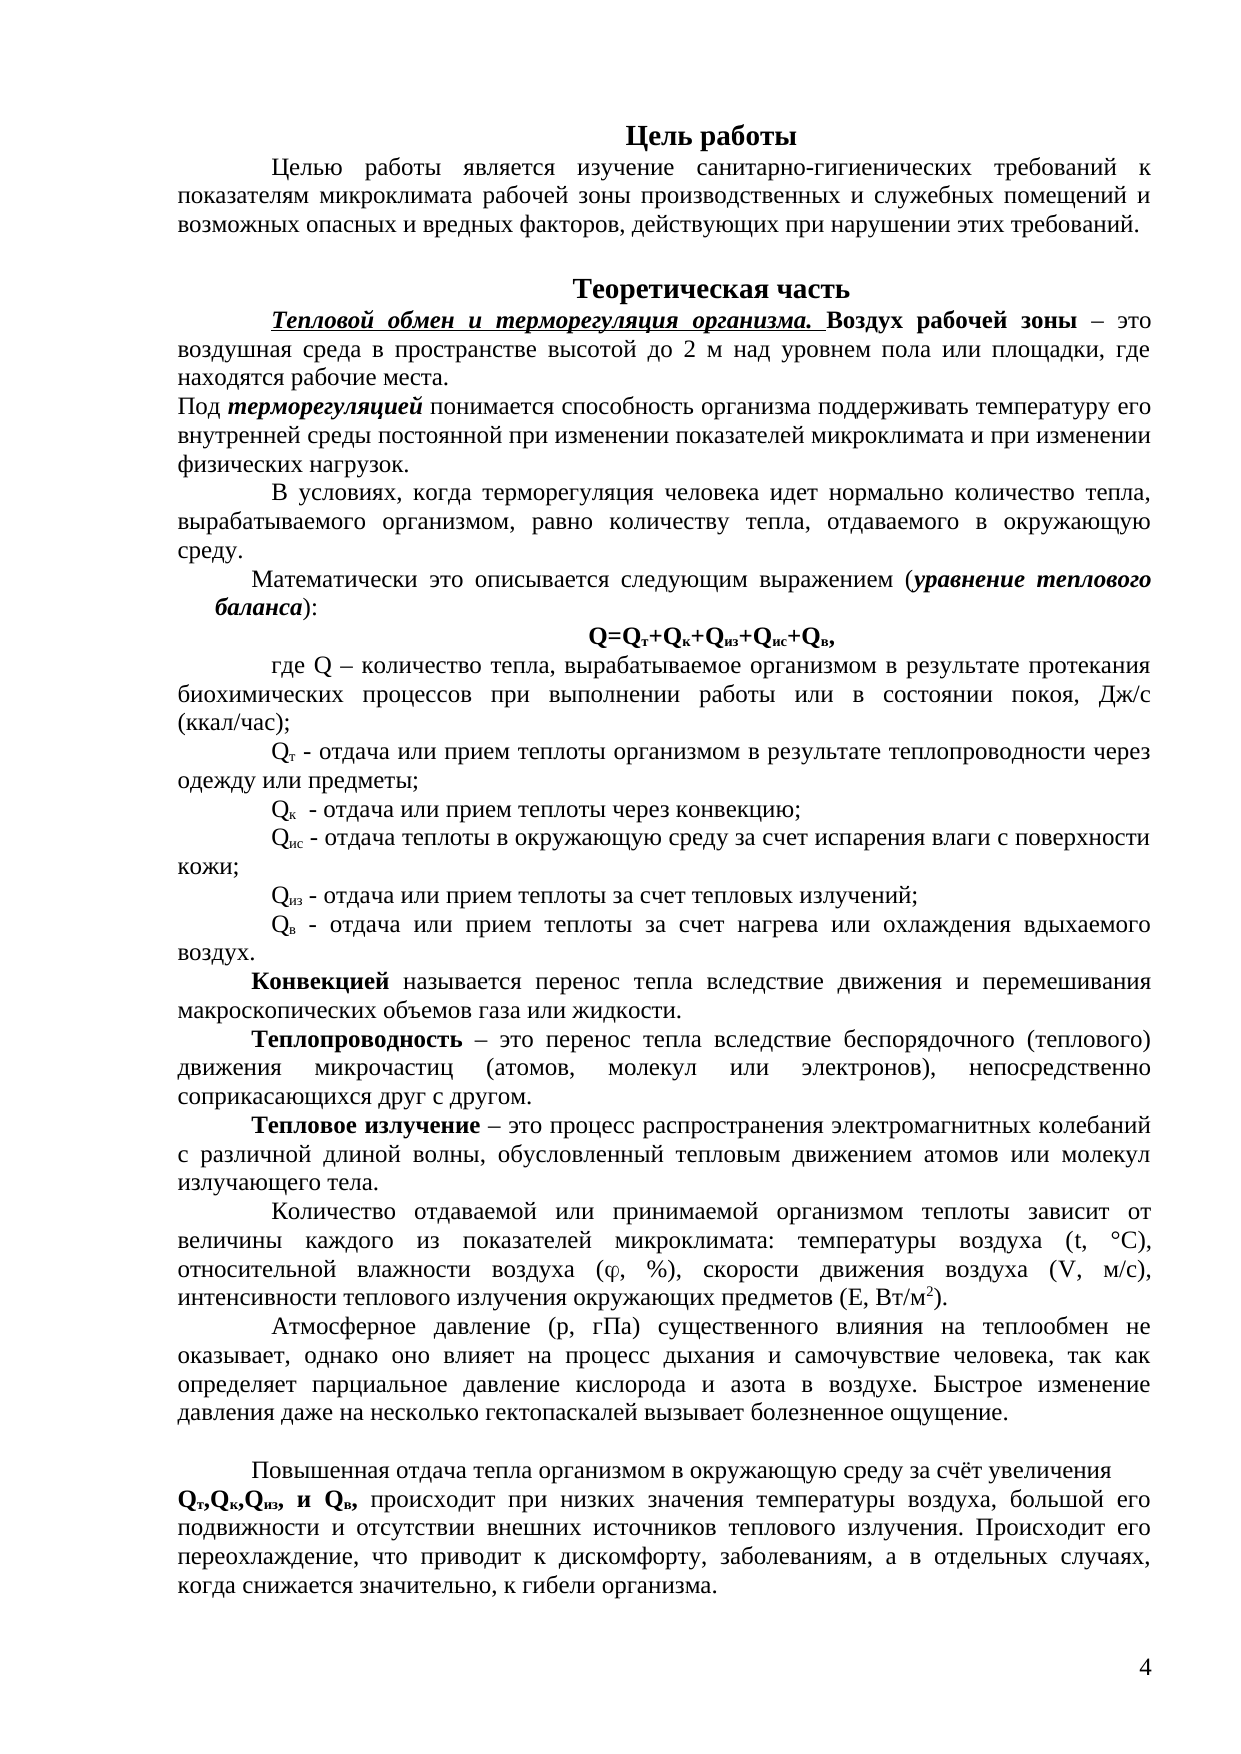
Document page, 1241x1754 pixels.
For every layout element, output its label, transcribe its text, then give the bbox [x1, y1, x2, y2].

text Атмосферное давление (р, гПа) существенного влияния на теплообмен не оказывает, однако оно влияет на процесс дыхания и самочувствие человека, так как определяет парциальное давление кислорода и азота в воздухе. Быстрое изменение давления даже на несколько гектопаскалей вызывает болезненное ощущение. [177, 1311, 1152, 1426]
text Qк - отдача или прием теплоты через конвекцию; [177, 794, 1152, 822]
text Количество отдаваемой или принимаемой организмом теплоты зависит от величины каждого из показателей микроклимата: температуры воздуха (t, °C), относительной влажности воздуха (j, %), скорости движения воздуха (V, м/с), интенсивности теплового излучения окружающих предметов (Е, Вт/м2). [177, 1196, 1152, 1311]
text Тепловой обмен и терморегуляция организма. Воздух рабочей зоны – это воздушная среда в пространстве высотой до 2 м над уровнем пола или площадки, где находятся рабочие места. [177, 305, 1152, 391]
text Qв - отдача или прием теплоты за счет нагрева или охлаждения вдыхаемого воздух. [177, 909, 1152, 966]
text Повышенная отдача тепла организмом в окружающую среду за счёт увеличения [177, 1455, 1152, 1484]
text Теплопроводность – это перенос тепла вследствие беспорядочного (теплового) движения микрочастиц (атомов, молекул или электронов), непосредственно соприкасающихся друг с другом. [177, 1024, 1152, 1110]
text Тепловое излучение – это процесс распространения электромагнитных колебаний с различной длиной волны, обусловленный тепловым движением атомов или молекул излучающего тела. [177, 1110, 1152, 1196]
text Qис - отдача теплоты в окружающую среду за счет испарения влаги с поверхности кожи; [177, 822, 1152, 880]
text Целью работы является изучение санитарно-гигиенических требований к показателям микроклимата рабочей зоны производственных и служебных помещений и возможных опасных и вредных факторов, действующих при нарушении этих требований. [177, 152, 1152, 238]
text В условиях, когда терморегуляция человека идет нормально количество тепла, вырабатываемого организмом, равно количеству тепла, отдаваемого в окружающую среду. [177, 477, 1152, 564]
text Qиз - отдача или прием теплоты за счет тепловых излучений; [177, 880, 1152, 909]
text где Q – количество тепла, вырабатываемое организмом в результате протекания биохимических процессов при выполнении работы или в состоянии покоя, Дж/с (ккал/час); [177, 650, 1152, 736]
subtitle Цель работы [177, 118, 1152, 152]
text Математически это описывается следующим выражением (уравнение теплового баланса): [215, 564, 1152, 621]
subtitle Q=Qт+Qк+Qиз+Qис+Qв, [177, 621, 1152, 650]
text Под терморегуляцией понимается способность организма поддерживать температуру его внутренней среды постоянной при изменении показателей микроклимата и при изменении физических нагрузок. [177, 391, 1152, 477]
text Qт - отдача или прием теплоты организмом в результате теплопроводности через одежду или предметы; [177, 736, 1152, 794]
text Конвекцией называется перенос тепла вследствие движения и перемешивания макроскопических объемов газа или жидкости. [177, 966, 1152, 1024]
text Qт,Qк,Qиз, и Qв, происходит при низких значения температуры воздуха, большой его подвижности и отсутствии внешних источников теплового излучения. Происходит его переохлаждение, что приводит к дискомфорту, заболеваниям, а в отдельных случаях, когда снижается значительно, к гибели организма. [177, 1484, 1152, 1599]
subtitle Теоретическая часть [177, 271, 1152, 305]
